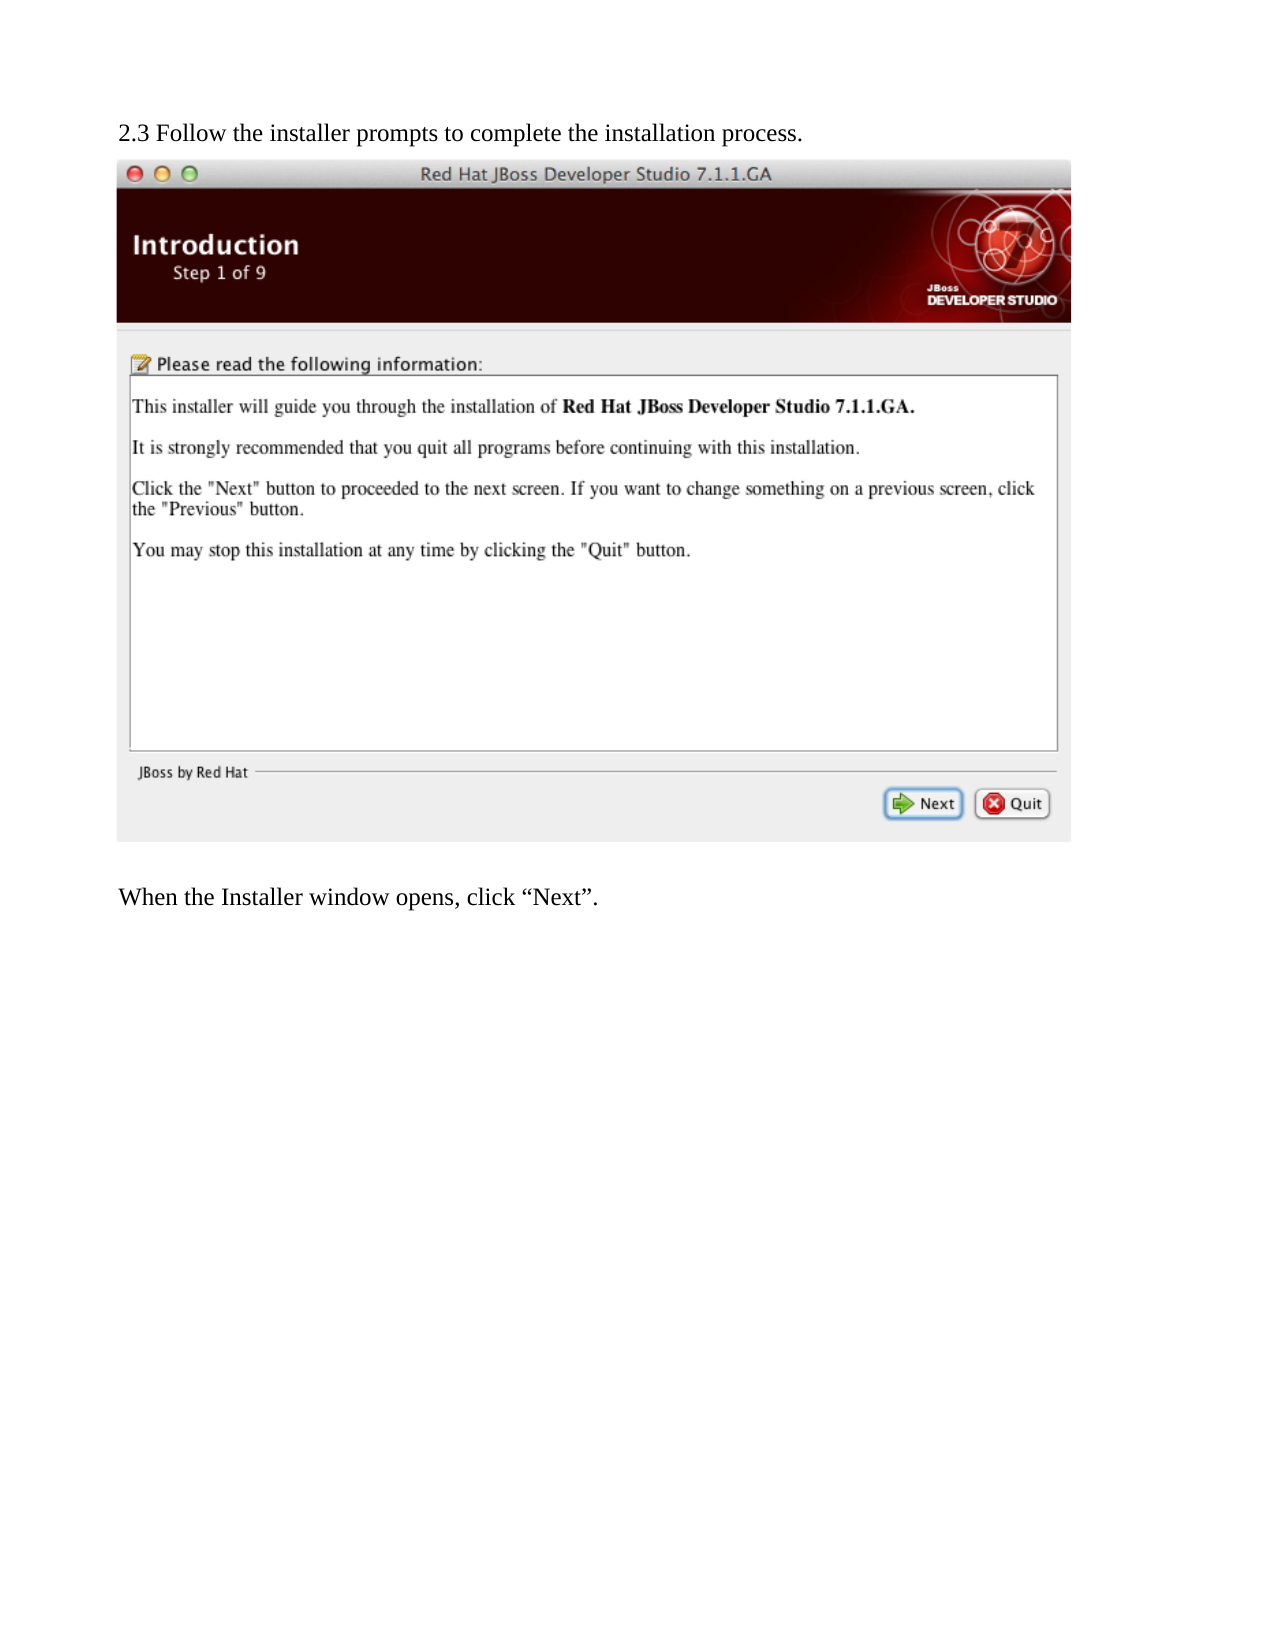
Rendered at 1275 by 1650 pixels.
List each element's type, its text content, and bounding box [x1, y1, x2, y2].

picture [116, 159, 1072, 842]
text 2.3 Follow the installer prompts to complete the installation process. [118, 118, 1157, 147]
text When the Installer window opens, click “Next”. [118, 882, 1157, 911]
